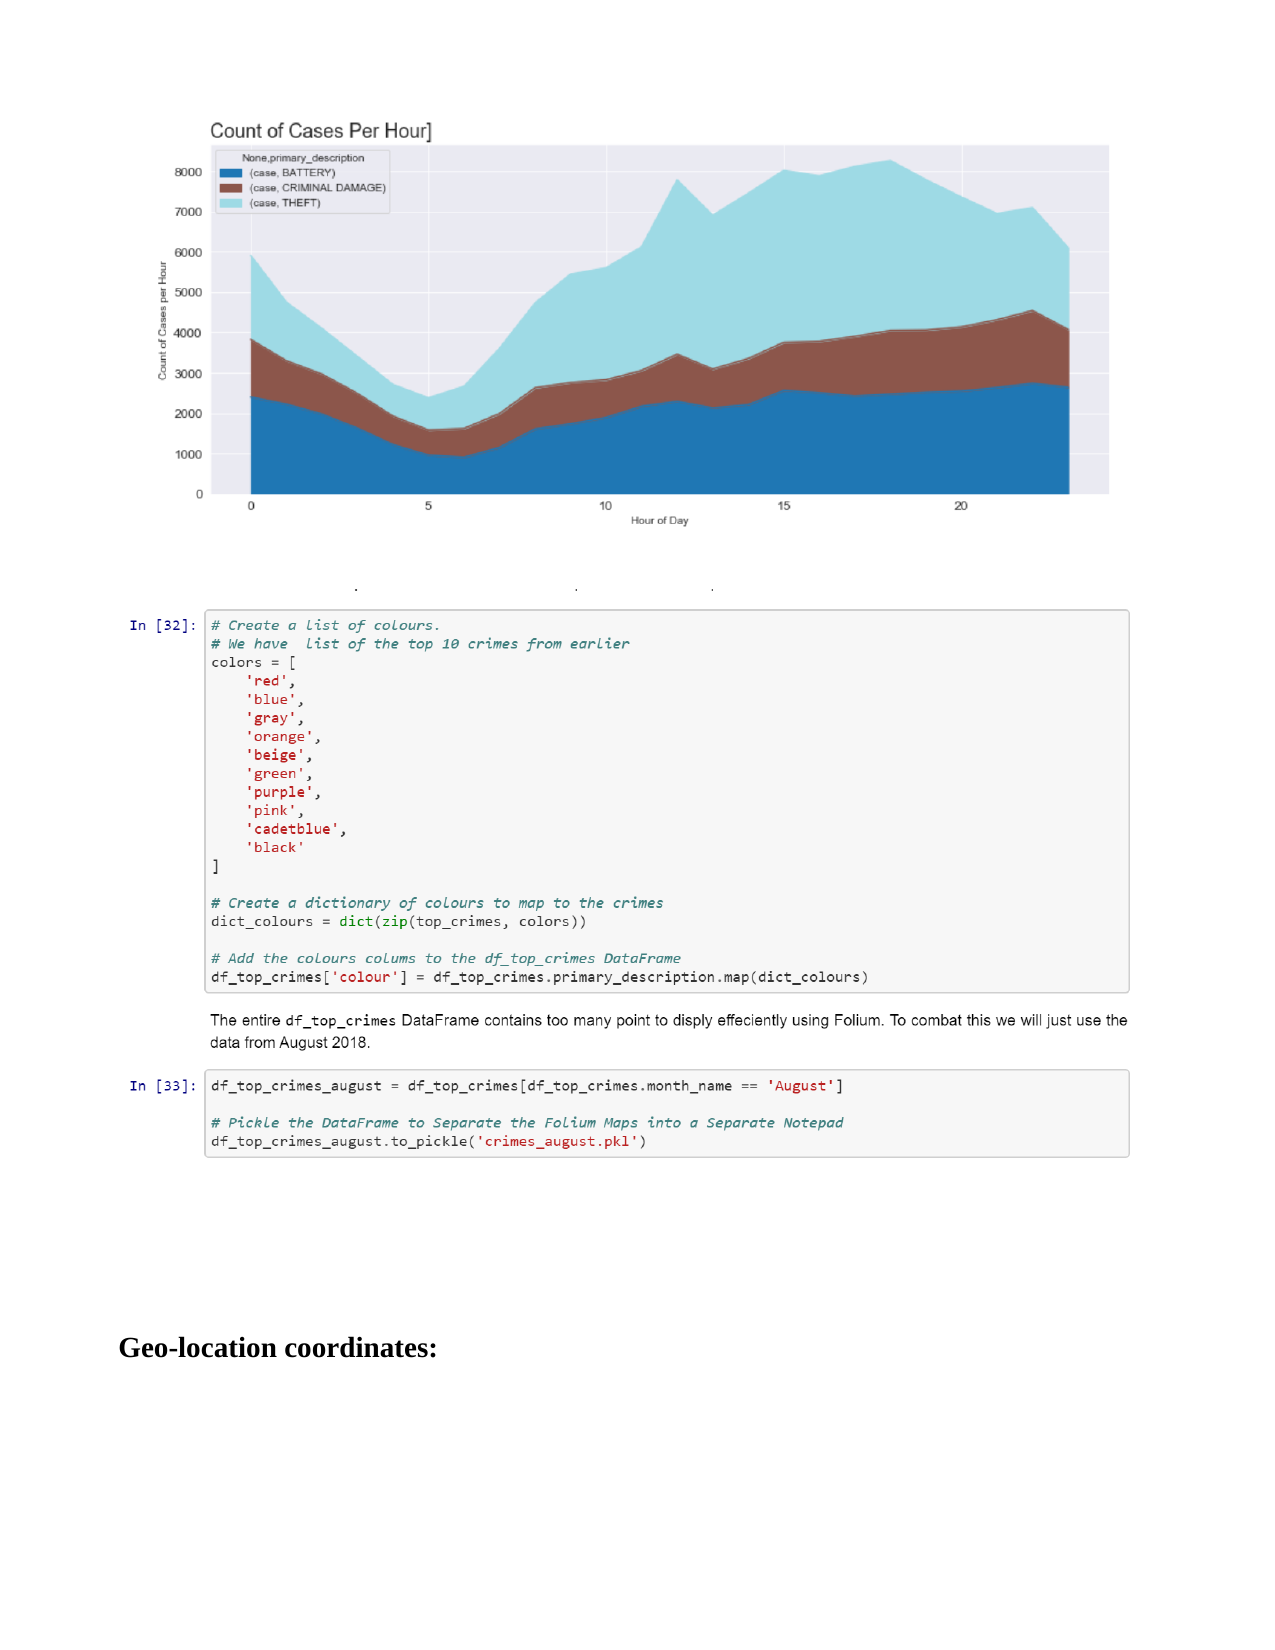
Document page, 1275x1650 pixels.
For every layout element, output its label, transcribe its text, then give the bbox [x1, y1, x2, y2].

picture [118, 589, 1157, 1182]
picture [118, 118, 1157, 556]
text Geo-location coordinates: [118, 1331, 1157, 1364]
